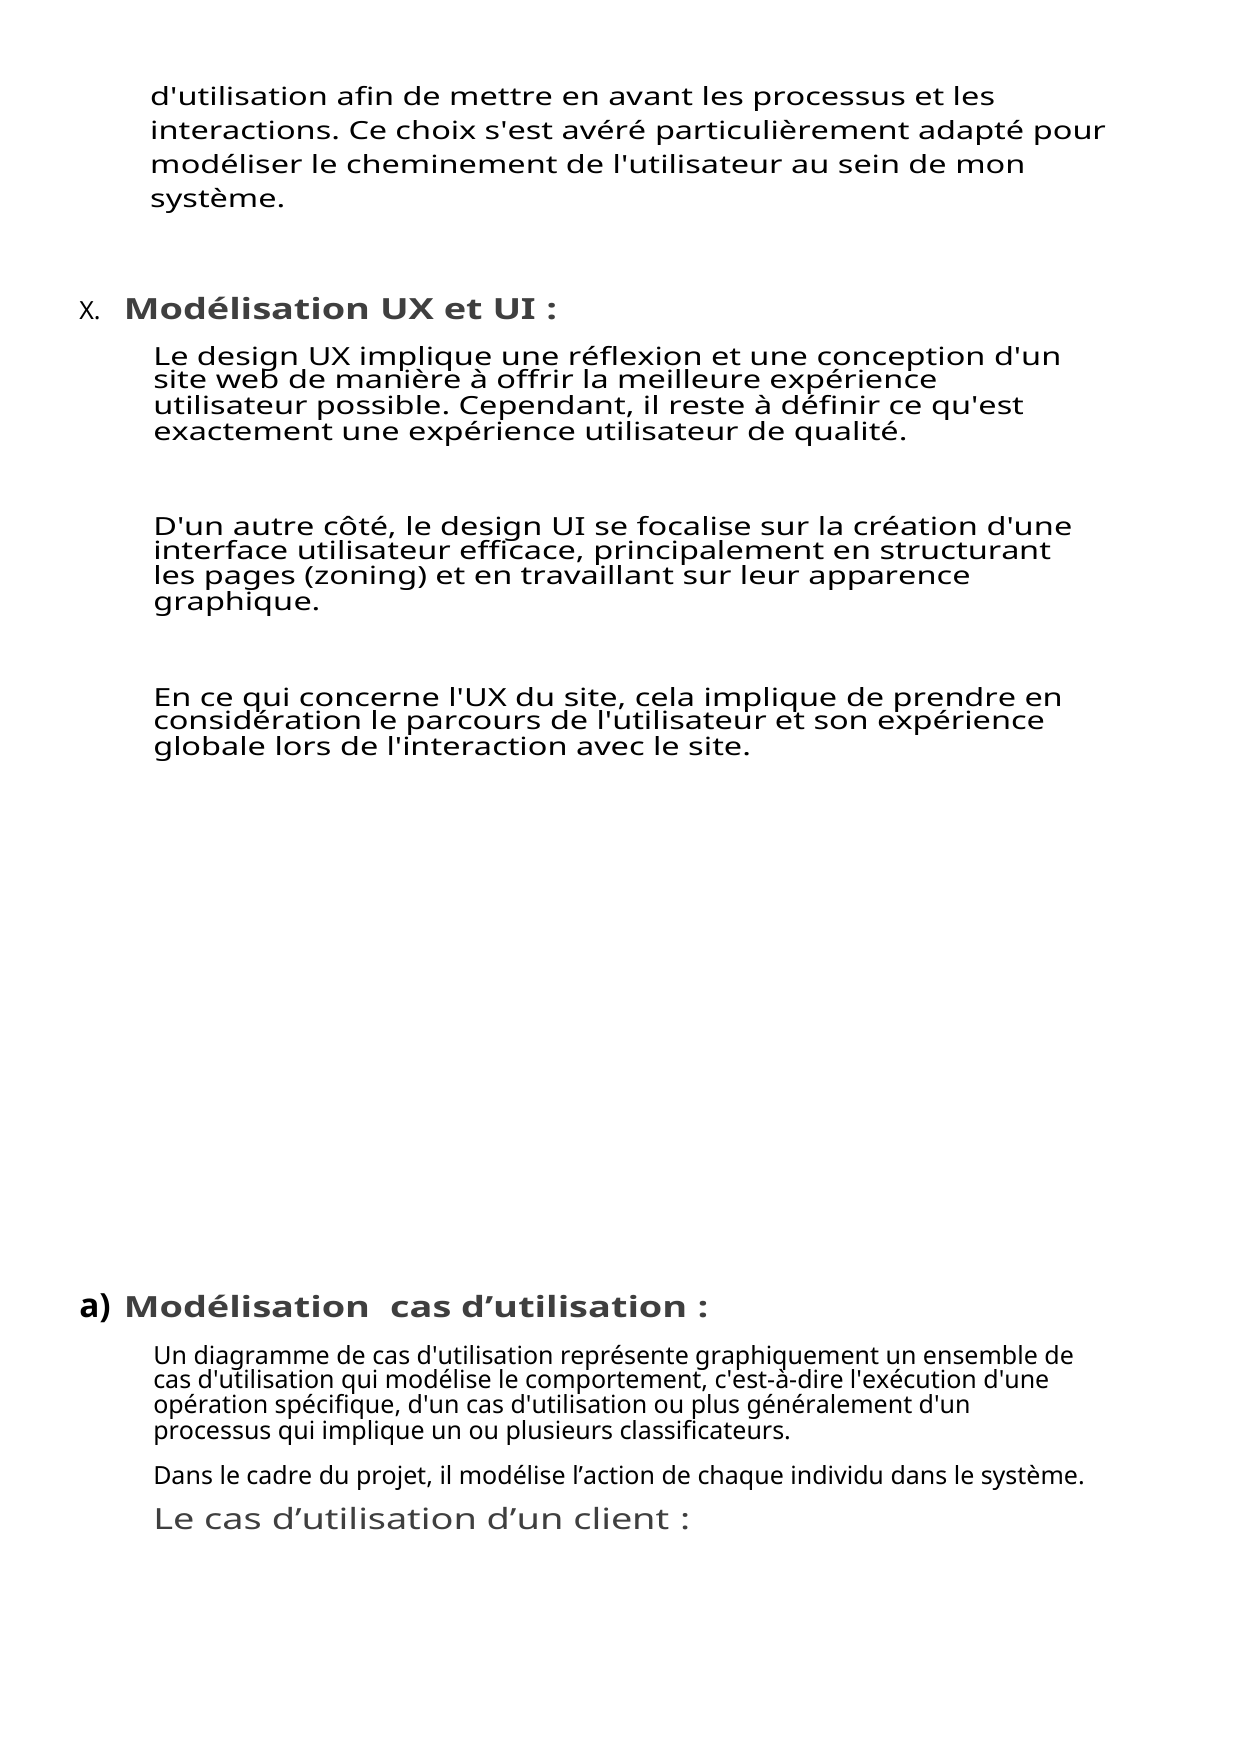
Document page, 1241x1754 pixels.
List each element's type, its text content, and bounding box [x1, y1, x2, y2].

text Dans le cadre du projet, il modélise l’action de chaque individu dans le système. [153, 1464, 1093, 1489]
subtitle d'utilisation afin de mettre en avant les processus et les interactions. Ce choix s'est avéré particulièrement adapté pour modéliser le cheminement de l'utilisateur au sein de mon système. [150, 78, 1121, 215]
list Modélisation UX et UI : [79, 288, 1121, 328]
text D'un autre côté, le design UI se focalise sur la création d'une interface utilisateur efficace, principalement en structurant les pages (zoning) et en travaillant sur leur apparence graphique. [153, 515, 1093, 618]
text En ce qui concerne l'UX du site, cela implique de prendre en considération le parcours de l'utilisateur et son expérience globale lors de l'interaction avec le site. [153, 686, 1093, 762]
text Le cas d’utilisation d’un client : [153, 1506, 1093, 1536]
text Un diagramme de cas d'utilisation représente graphiquement un ensemble de cas d'utilisation qui modélise le comportement, c'est-à-dire l'exécution d'une opération spécifique, d'un cas d'utilisation ou plus généralement d'un processus qui implique un ou plusieurs classificateurs. [153, 1344, 1093, 1447]
list Modélisation cas d’utilisation : [79, 1282, 1121, 1327]
text Le design UX implique une réflexion et une conception d'un site web de manière à offrir la meilleure expérience utilisateur possible. Cependant, il reste à définir ce qu'est exactement une expérience utilisateur de qualité. [153, 345, 1093, 447]
